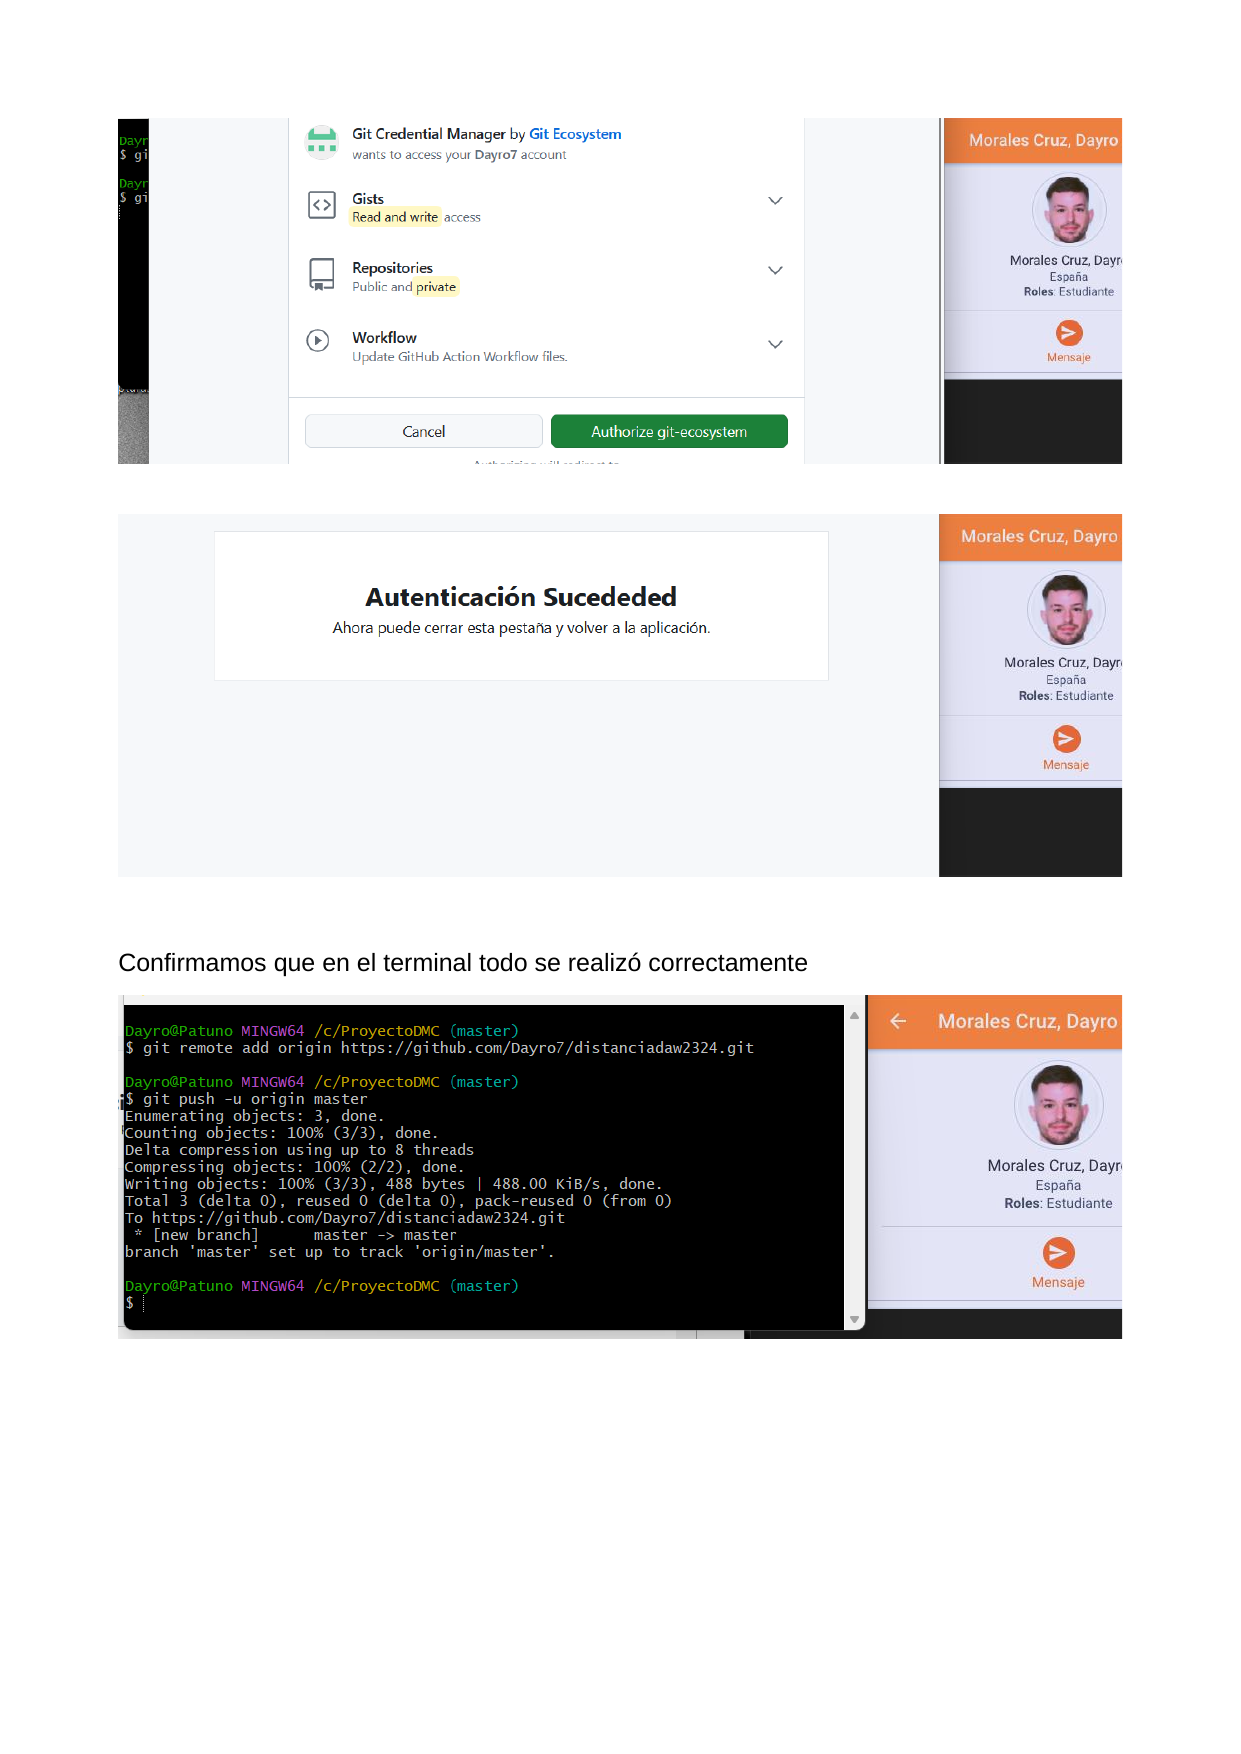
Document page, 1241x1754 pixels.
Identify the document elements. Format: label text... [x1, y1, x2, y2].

picture [118, 995, 1123, 1339]
picture [118, 514, 1123, 877]
picture [118, 118, 1123, 464]
text Confirmamos que en el terminal todo se realizó correctamente [118, 948, 1122, 976]
